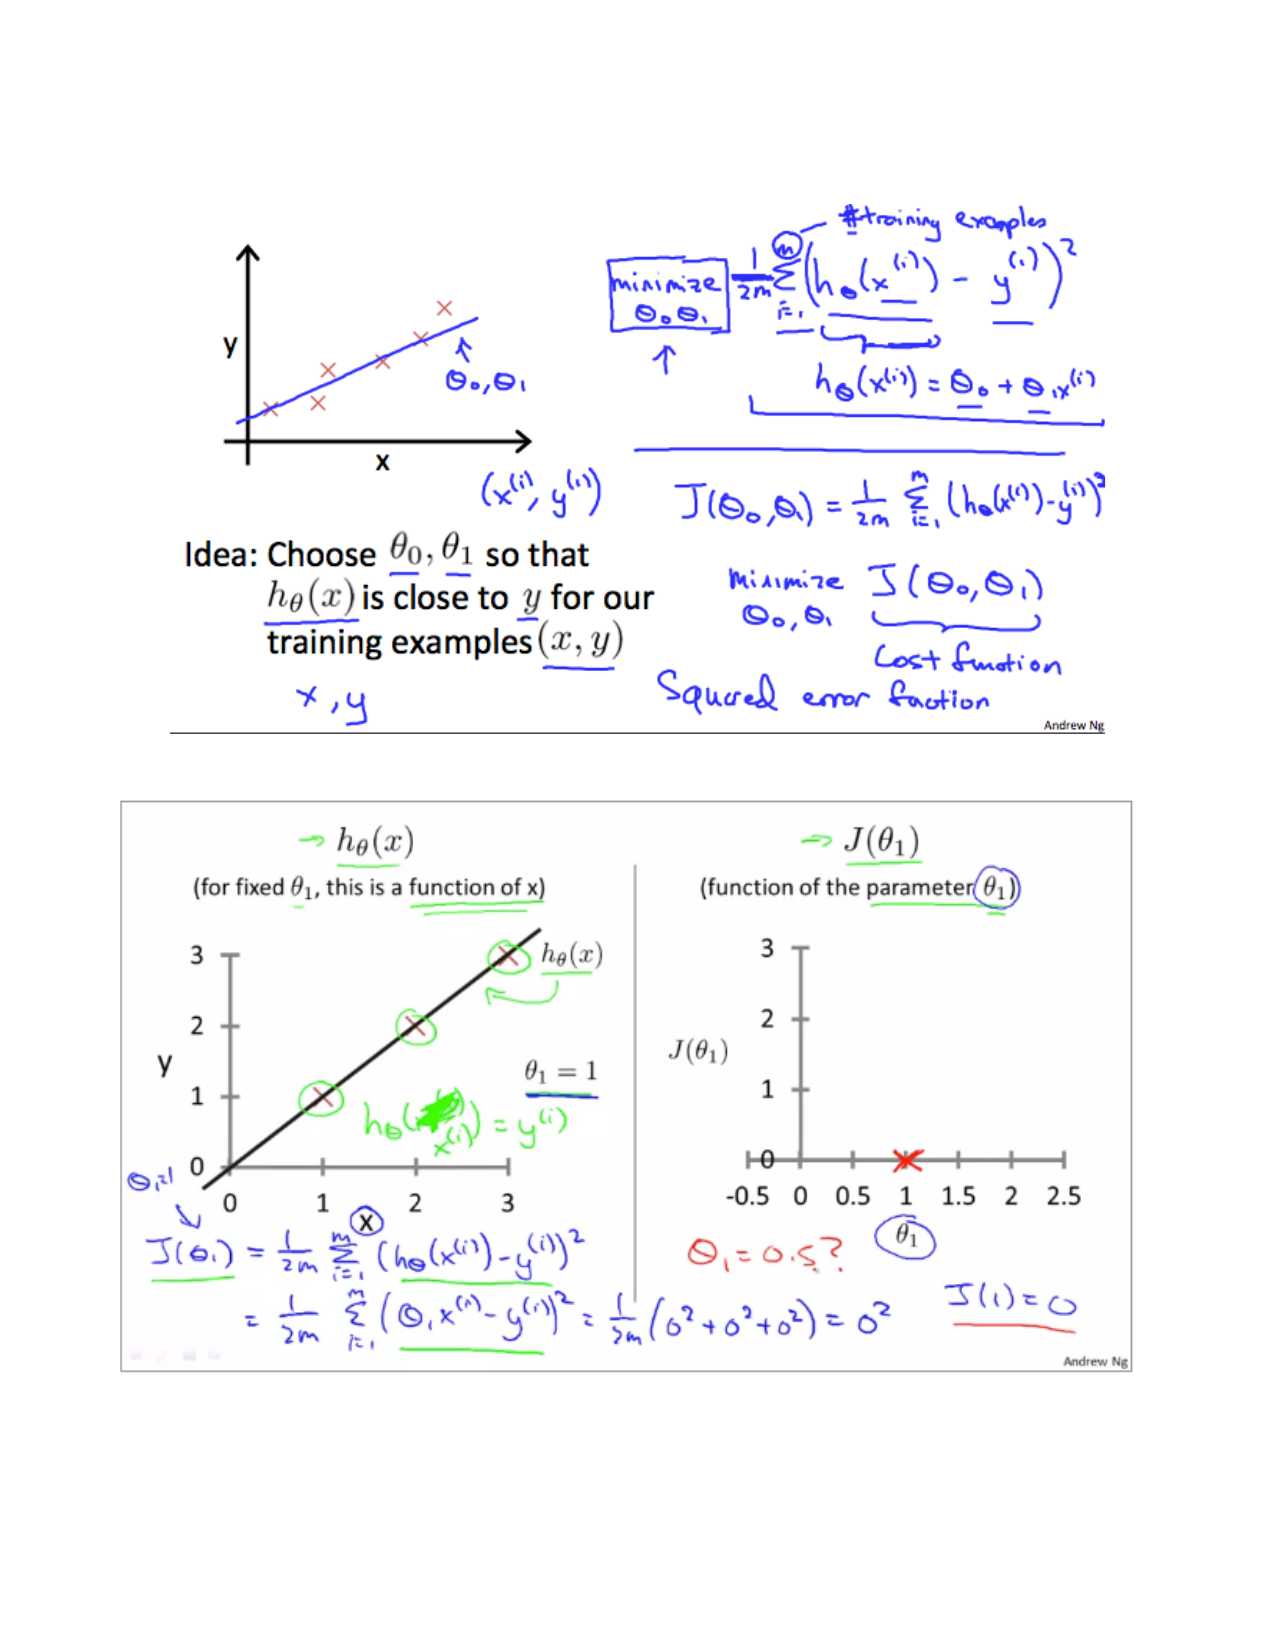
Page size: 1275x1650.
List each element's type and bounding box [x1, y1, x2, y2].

picture [169, 204, 1106, 734]
picture [119, 791, 1156, 1377]
